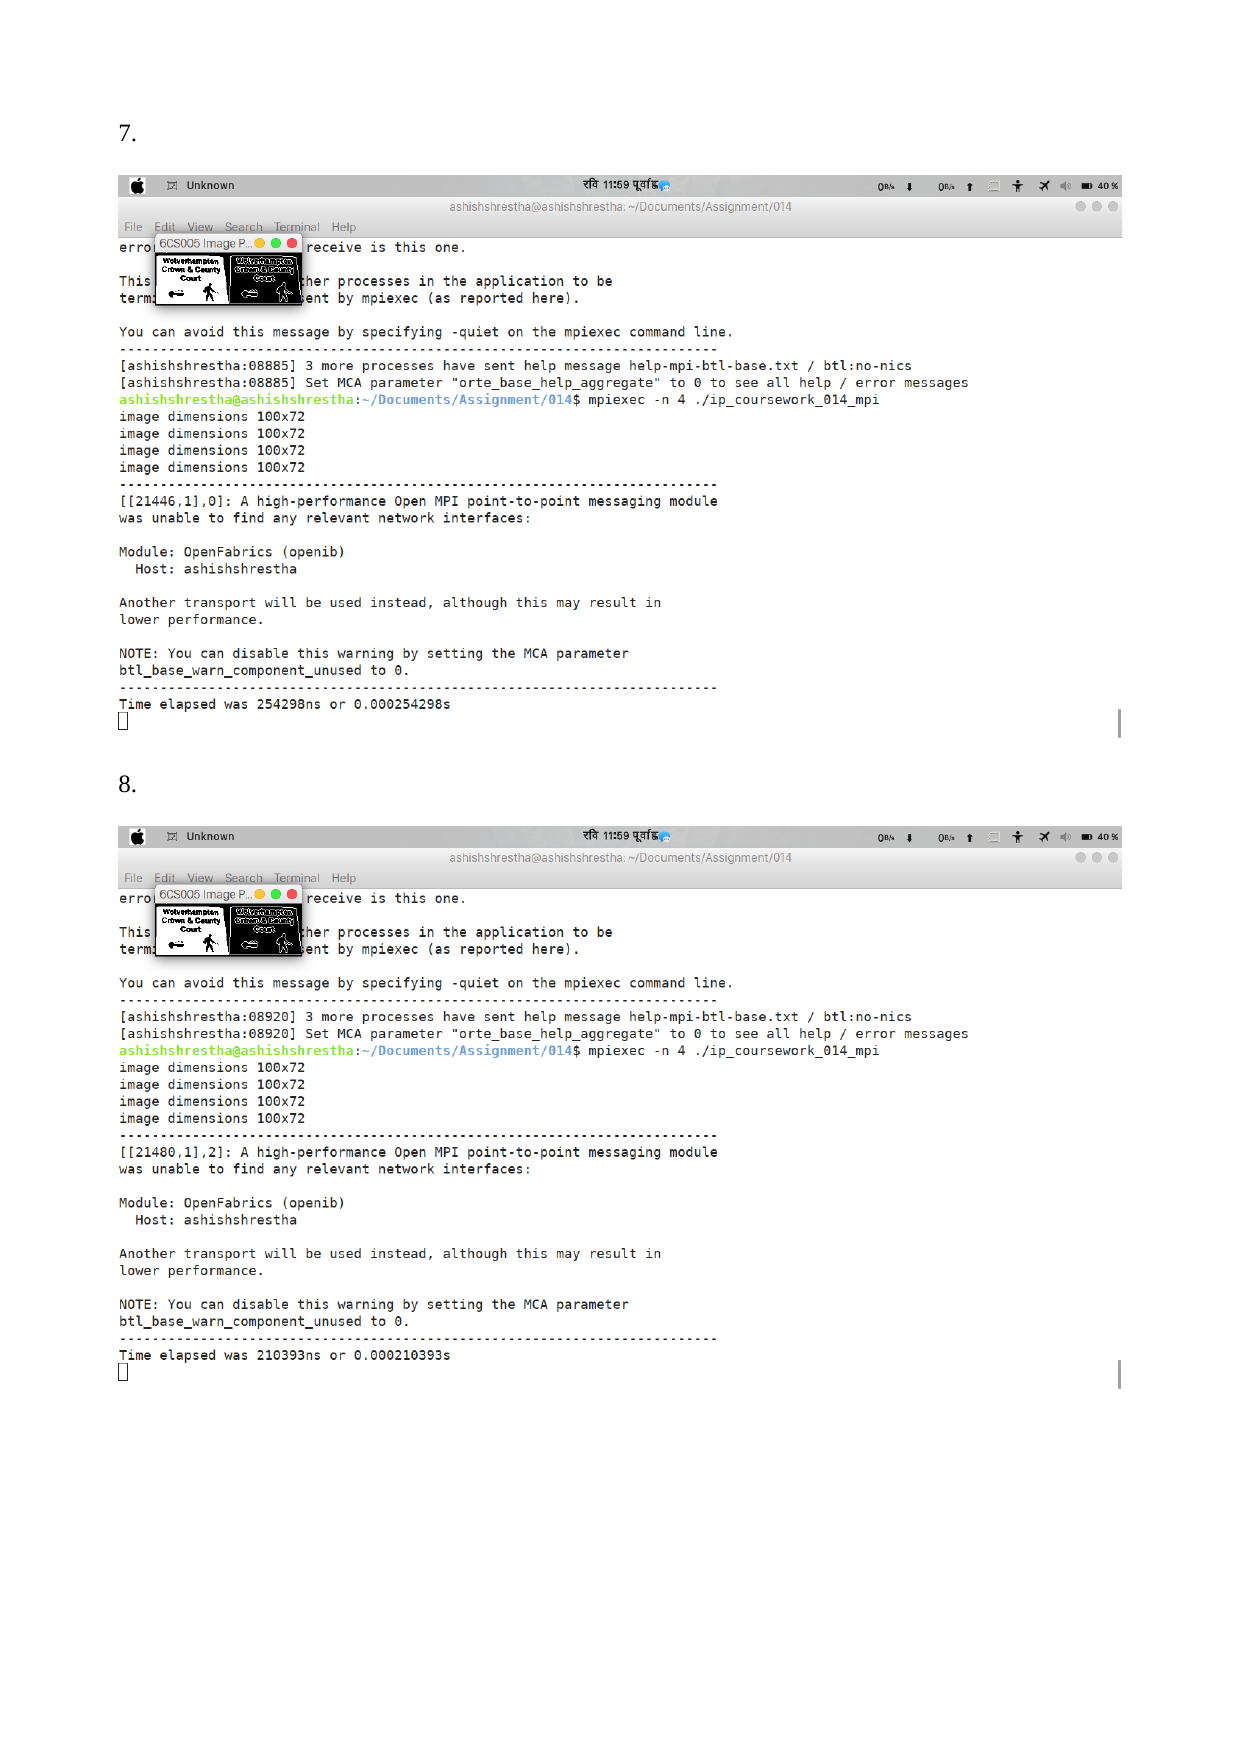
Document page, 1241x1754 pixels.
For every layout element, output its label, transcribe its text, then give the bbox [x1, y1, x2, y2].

text 7. [118, 118, 1122, 147]
text 8. [118, 769, 1122, 797]
picture [118, 175, 1123, 740]
picture [118, 826, 1123, 1391]
